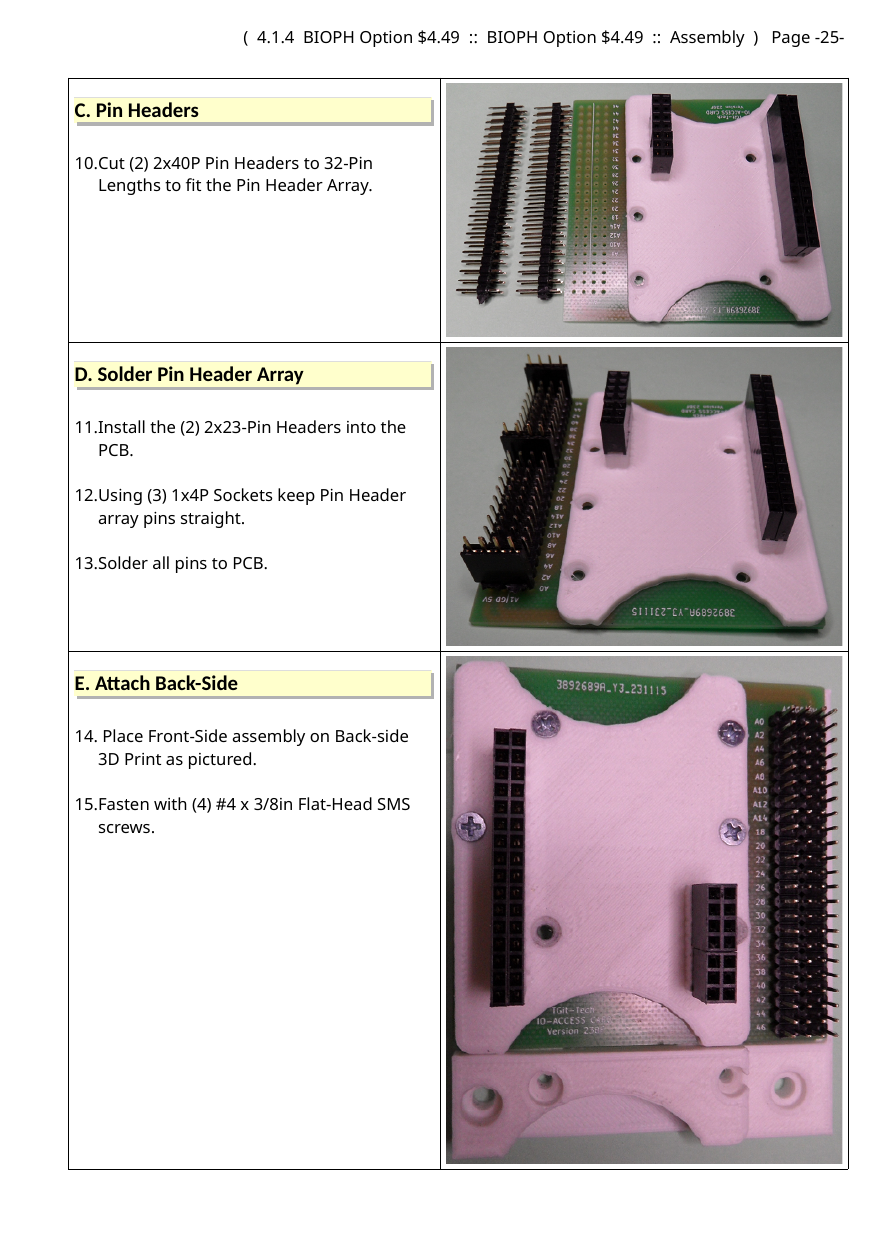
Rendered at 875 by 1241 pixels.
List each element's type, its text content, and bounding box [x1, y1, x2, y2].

table_cell Attach Back-Side Place Front-Side assembly on Back-side 3D Print as pictured. Fasten with (4) #4 x 3/8in Flat-Head SMS screws. [69, 652, 440, 1169]
table_cell [441, 652, 848, 1169]
table_cell [441, 79, 848, 342]
table_cell Pin Headers Cut (2) 2x40P Pin Headers to 32-Pin Lengths to fit the Pin Header Array. [69, 79, 440, 342]
table_cell Solder Pin Header Array Install the (2) 2x23-Pin Headers into the PCB. Using (3) 1x4P Sockets keep Pin Header array pins straight. Solder all pins to PCB. [69, 343, 440, 651]
table_cell [441, 343, 848, 651]
